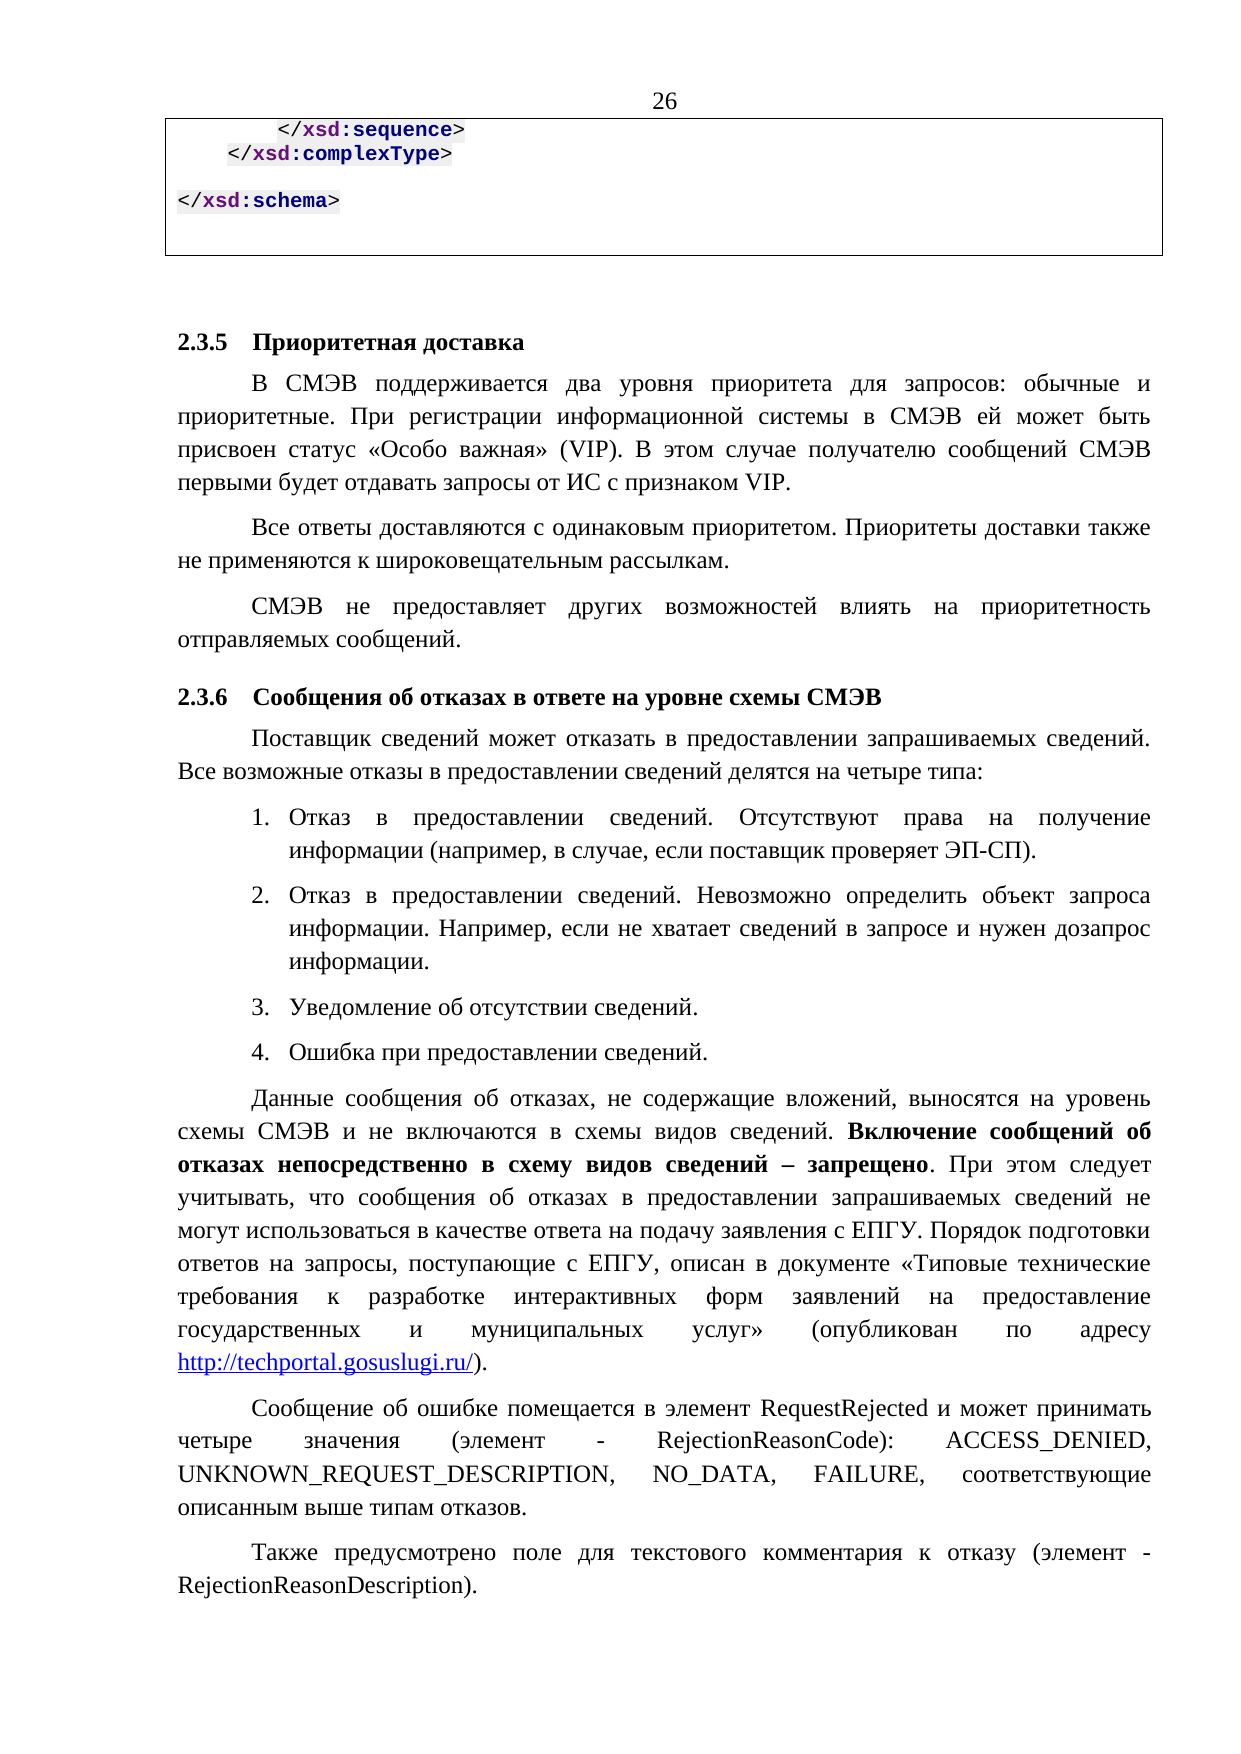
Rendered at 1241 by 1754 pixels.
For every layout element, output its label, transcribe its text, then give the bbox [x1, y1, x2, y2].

text СМЭВ не предоставляет других возможностей влиять на приоритетность отправляемых сообщений. [177, 591, 1152, 653]
list Уведомление об отсутствии сведений. [251, 992, 1152, 1021]
text Сообщение об ошибке помещается в элемент RequestRejected и может принимать четыре значения (элемент - RejectionReasonCode): ACCESS_DENIED, UNKNOWN_REQUEST_DESCRIPTION, NO_DATA, FAILURE, соответствующие описанным выше типам отказов. [177, 1393, 1152, 1520]
text В СМЭВ поддерживается два уровня приоритета для запросов: обычные и приоритетные. При регистрации информационной системы в СМЭВ ей может быть присвоен статус «Особо важная» (VIP). В этом случае получателю сообщений СМЭВ первыми будет отдавать запросы от ИС с признаком VIP. [177, 368, 1152, 496]
text Также предусмотрено поле для текстового комментария к отказу (элемент - RejectionReasonDescription). [177, 1537, 1152, 1599]
list Отказ в предоставлении сведений. Невозможно определить объект запроса информации. Например, если не хватает сведений в запросе и нужен дозапрос информации. [251, 880, 1152, 975]
subtitle Приоритетная доставка [177, 327, 1152, 355]
list Отказ в предоставлении сведений. Отсутствуют права на получение информации (например, в случае, если поставщик проверяет ЭП-СП). [251, 802, 1152, 863]
text Поставщик сведений может отказать в предоставлении запрашиваемых сведений. Все возможные отказы в предоставлении сведений делятся на четыре типа: [177, 723, 1152, 785]
list Ошибка при предоставлении сведений. [251, 1037, 1152, 1066]
text Данные сообщения об отказах, не содержащие вложений, выносятся на уровень схемы СМЭВ и не включаются в схемы видов сведений. Включение сообщений об отказах непосредственно в схему видов сведений – запрещено. При этом следует учитывать, что сообщения об отказах в предоставлении запрашиваемых сведений не могут использоваться в качестве ответа на подачу заявления с ЕПГУ. Порядок подготовки ответов на запросы, поступающие с ЕПГУ, описан в документе «Типовые технические требования к разработке интерактивных форм заявлений на предоставление государственных и муниципальных услуг» (опубликован по адресу http://techportal.gosuslugi.ru/). [177, 1083, 1152, 1376]
table_header <?xml version='1.0' encoding='UTF-8'?> <xsd:schema xmlns:xsd="http://www.w3.org/2001/XMLSchema" xmlns:tns="urn://x-artefacts-smev-gov-ru/mr3000/example/1.0.0" attributeFormDefault="unqualified" elementFormDefault="qualified" targetNamespace="urn://x-artefacts-smev-gov-ru/mr3000/example/1.0.0"> <!-- В собщении-запросе небоходимо передать реестр документов. Каждый документ состоит из заголовка и нескольких вложений. Атрибутивный состав заголовка одинаков для всех документов. Форматы вложений, прилагаемых к документам различны, но заранее предпопределены. --> <xsd:element name="RegistryExampleRequest"> <xsd:complexType> <xsd:sequence> <!-- В запросе может быть реестровый блок, для передачи однотипных сведений с вложениями и ЭП--> <xsd:element name="RegistryBlock" type="tns:_RegistryBlockType" minOccurs="0" /> <!-- Объявление блока вложений ко всему сообщению--> <xsd:element name="AttachmentsBlock" type="tns:_AttachmentsBlockType" minOccurs="0" /> </xsd:sequence> </xsd:complexType> </xsd:element> <xsd:complexType name="_RegistryBlockType"> <xsd:sequence> <xsd:element name="RegistryRecord" type="tns:_RegistryRecordType" minOccurs="0" /> </xsd:sequence> </xsd:complexType> <xsd:complexType name="_RegistryRecordType"> <xsd:sequence> <!-- Объявление обязательного идентификатора реестровой записи--> <xsd:element name="RegistryRecordID" type="xsd:string" /> <!-- Объявление блока вложений для реестровой записи--> <xsd:element name="AttachmentsBlock" type="tns:_AttachmentsBlockType" minOccurs="0" /> <!-- Описание элементов, описывающих реквизиты заголовков передаваемых документов - отражается любая ведомственная специфика--> <xsd:element name="DocumentNumber" type="xsd:string" /> <xsd:element name="DocumentDate" type="xsd:dateTime" /> <xsd:element name="DocumentOriginator" type="xsd:string" /> <xsd:element name="DocumentAttachmentsAmount" type="xsd:int" /> </xsd:sequence> </xsd:complexType> <!-- Блок описания вложений внутри бизнес-блока сообщения СМЭВ3 Может быть включен также в реестровую запись. Описание требований к представлению блока описания вложений приведено в Разделе 3.8 --> <xsd:complexType name="_AttachmentsBlockType"> <xsd:sequence> <xsd:element name="AttachmentDescription" type="tns:_AttachmentDescriptionType" minOccurs="0" /> </xsd:sequence> </xsd:complexType> <xsd:complexType name="_AttachmentDescriptionType"> <xsd:sequence> <!-- Указание способа передачи вложения: через ФХ или методом MTOM-передачи --> <xsd:choice> <!-- Ссылка на папку ФХ, в котором содержится передаваемое вложение--> <xsd:element name="AttachmentFSLink" type="xsd:string"/> <!-- Признак передачи вложения методом MTOM --> <xsd:element name="IsMTOMAttachmentContent" type="xsd:boolean"/> </xsd:choice> <!-- Описание возможных форматов вложения --> <xsd:choice> <xsd:element name="AttachmentFormat1" type="tns:_StructuredAttachmentFormatType1" /> <xsd:element name="AttachmentFormat2" type="tns:_StructuredAttachmentFormatType2" /> </xsd:choice> <!-- Блок передачи файла отсоединенной электронной подписи вложения --> <xsd:element name="AttachmentSignatureFSLink" type="xsd:string" minOccurs="0" /> </xsd:sequence> </xsd:complexType> <xsd:complexType name="_StructuredAttachmentFormatType1"> <xsd:sequence> <!-- Обязательное и явное указание: является ли формат структурированным или не является --> <xsd:element name="IsUnstructuredFormat" type="xsd:boolean" /> <!-- Обязательное и явное указание: будет ли содержимое вложения упаковываться Zip-алгоритмом --> <xsd:element name="IsZippedPacket" type="xsd:boolean" /> <!-- Если формат структурированный, то описываем его структуру --> <xsd:element name="DocumentRecordNumber" type="xsd:int" /> <xsd:element name="DebtorName" type="xsd:string" /> <xsd:element name="DebtorIdDoc" type="xsd:string" /> <xsd:element name="PenaltyAmount" type="xsd:double" /> <xsd:element name="ExecutionDate" type="xsd:date" /> </xsd:sequence> </xsd:complexType> <xsd:complexType name="_StructuredAttachmentFormatType2"> <xsd:sequence> <!-- Явно указываем является ли формат структурированным или нет --> <xsd:element name="IsUnstructuredFormat" type="xsd:boolean" /> <!-- Обязательное и явное указание: будет ли содержимое вложения упаковываться Zip-алгоритмом --> <xsd:element name="IsZippedPacket" type="xsd:boolean" /> <!-- Если формат структурированный, то описываем его структуру --> <xsd:element name="DocumentRecordNumber" type="xsd:int" /> <xsd:element name="FilialCode" type="xsd:string" /> <xsd:element name="ProcessingStatus" type="xsd:double" /> </xsd:sequence> </xsd:complexType> </xsd:schema> [166, 119, 1162, 255]
subtitle Сообщения об отказах в ответе на уровне схемы СМЭВ [177, 682, 1152, 711]
text Все ответы доставляются с одинаковым приоритетом. Приоритеты доставки также не применяются к широковещательным рассылкам. [177, 512, 1152, 574]
